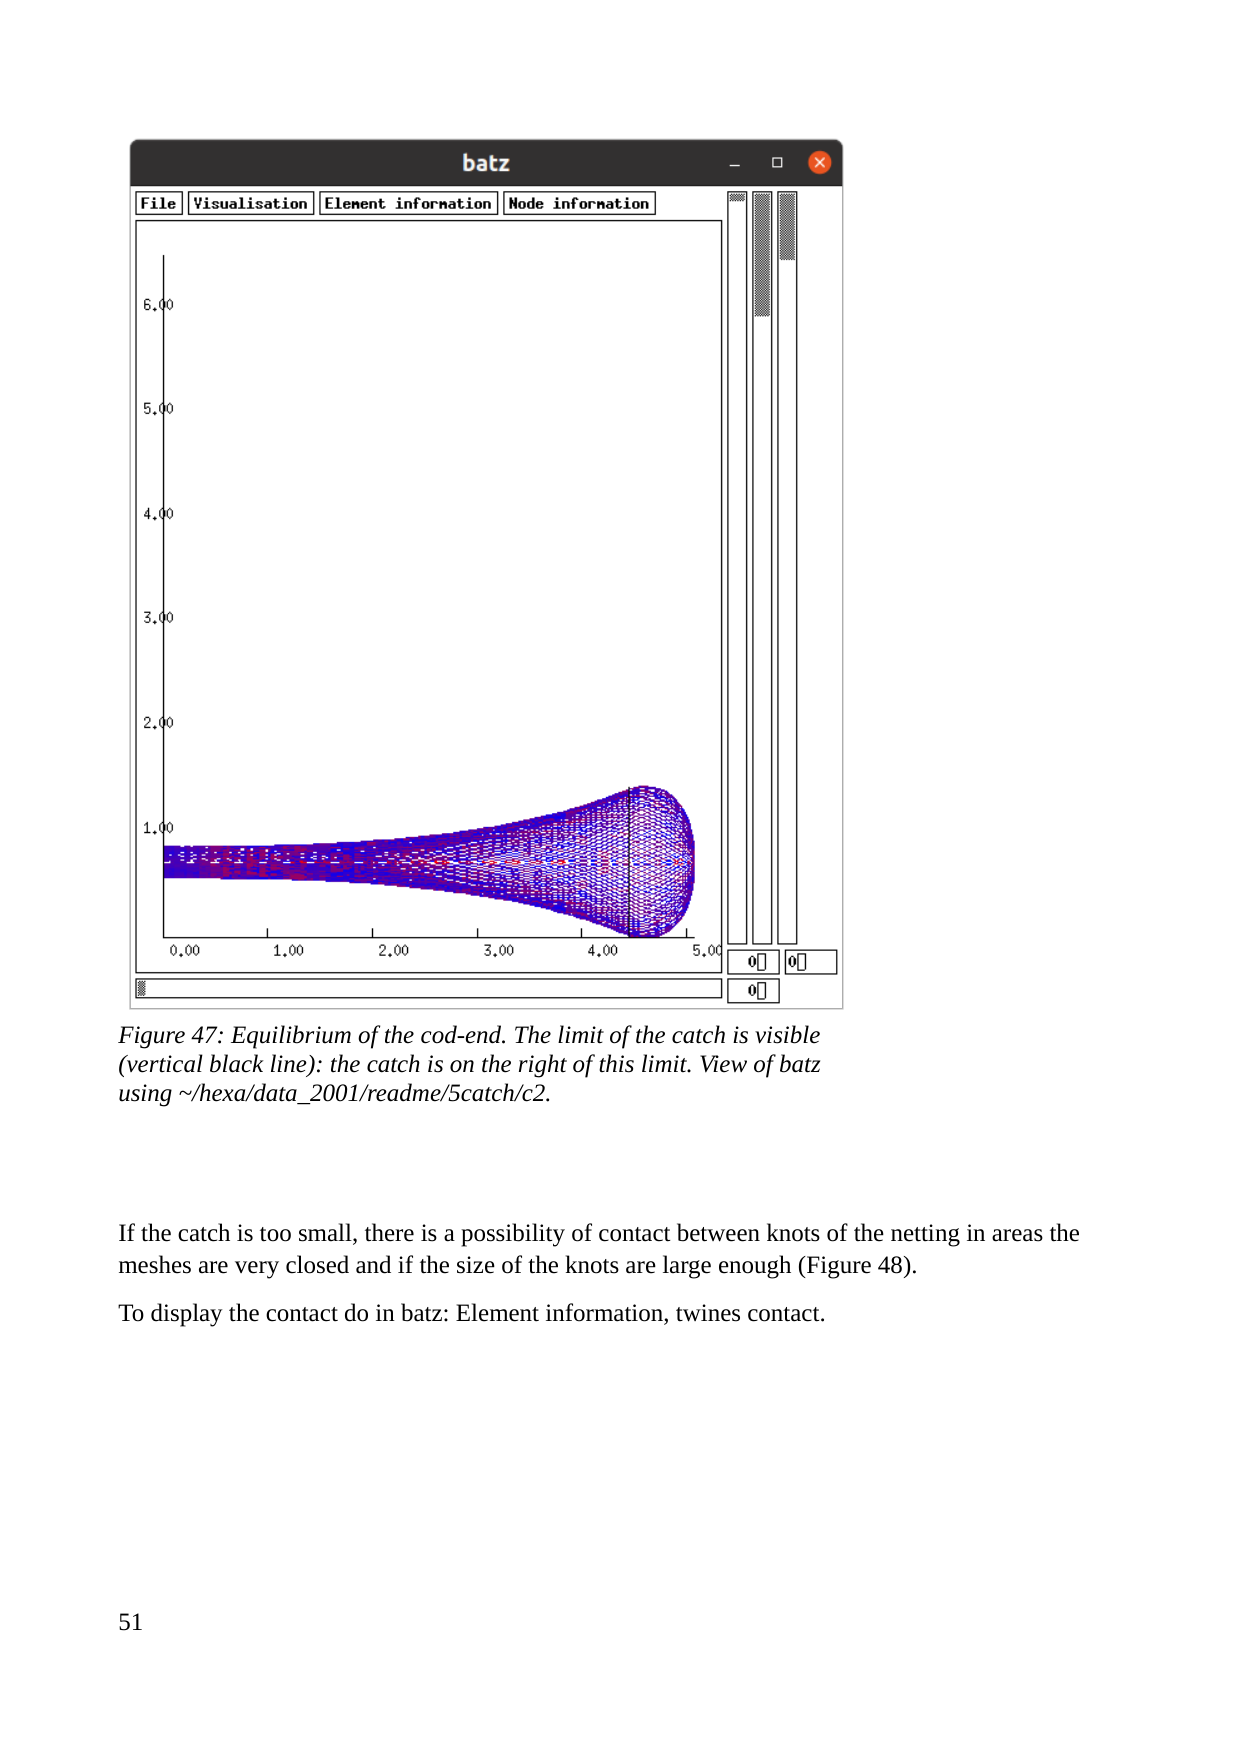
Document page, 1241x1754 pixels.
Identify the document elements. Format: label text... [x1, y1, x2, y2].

text Figure 47: Equilibrium of the cod-end. The limit of the catch is visible (vertical black line): the catch is on the right of this limit. View of batz using ~/hexa/data_2001/readme/5catch/c2. [118, 1021, 854, 1107]
picture [118, 130, 855, 1021]
text If the catch is too small, there is a possibility of contact between knots of the netting in areas the meshes are very closed and if the size of the knots are large enough (Figure 48). [118, 1218, 1122, 1279]
text To display the contact do in batz: Element information, twines contact. [118, 1298, 1122, 1327]
